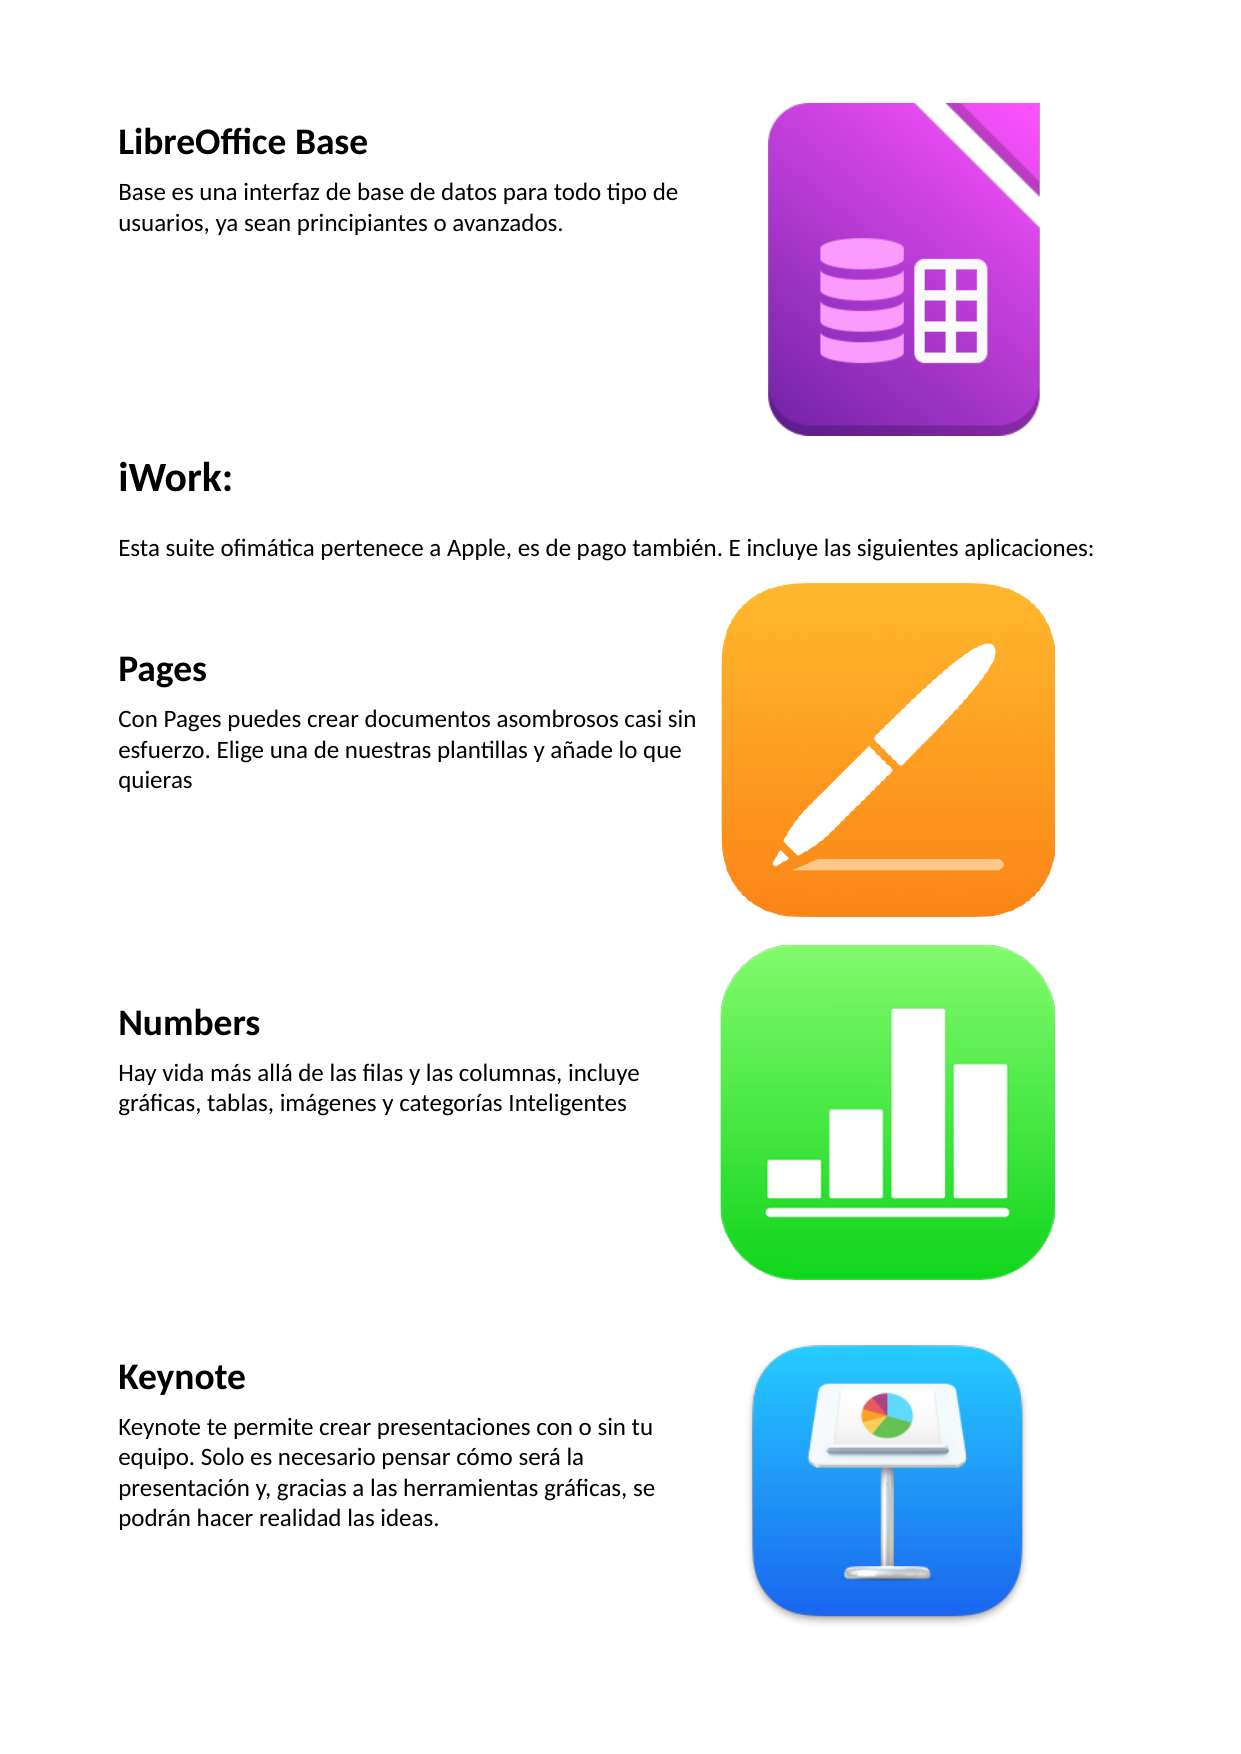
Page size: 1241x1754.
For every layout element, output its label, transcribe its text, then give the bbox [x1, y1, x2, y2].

picture [721, 583, 1055, 917]
picture [720, 945, 1055, 1280]
subtitle [1071, 118, 1122, 164]
subtitle [1055, 1353, 1122, 1398]
text Esta suite ofimática pertenece a Apple, es de pago también. E incluye las siguientes aplicaciones: [118, 532, 1122, 563]
text [1055, 703, 1122, 795]
text Keynote te permite crear presentaciones con o sin tu equipo. Solo es necesario pensar cómo será la presentación y, gracias a las herramientas gráficas, se podrán hacer realidad las ideas. [118, 1411, 720, 1533]
subtitle [1055, 999, 1122, 1044]
picture [720, 1313, 1055, 1649]
text Base es una interfaz de base de datos para todo tipo de usuarios, ya sean principiantes o avanzados. [118, 176, 737, 237]
text [1055, 1411, 1122, 1533]
subtitle Numbers [118, 999, 720, 1044]
picture [737, 103, 1071, 436]
subtitle [1055, 645, 1122, 691]
text [1071, 176, 1122, 237]
text iWork: [118, 451, 1122, 502]
text [1055, 1057, 1122, 1118]
text Con Pages puedes crear documentos asombrosos casi sin esfuerzo. Elige una de nuestras plantillas y añade lo que quieras [118, 703, 721, 795]
subtitle Pages [118, 645, 721, 691]
text Hay vida más allá de las filas y las columnas, incluye gráficas, tablas, imágenes y categorías Inteligentes [118, 1057, 720, 1118]
subtitle Keynote [118, 1353, 720, 1398]
subtitle LibreOffice Base [118, 118, 737, 164]
